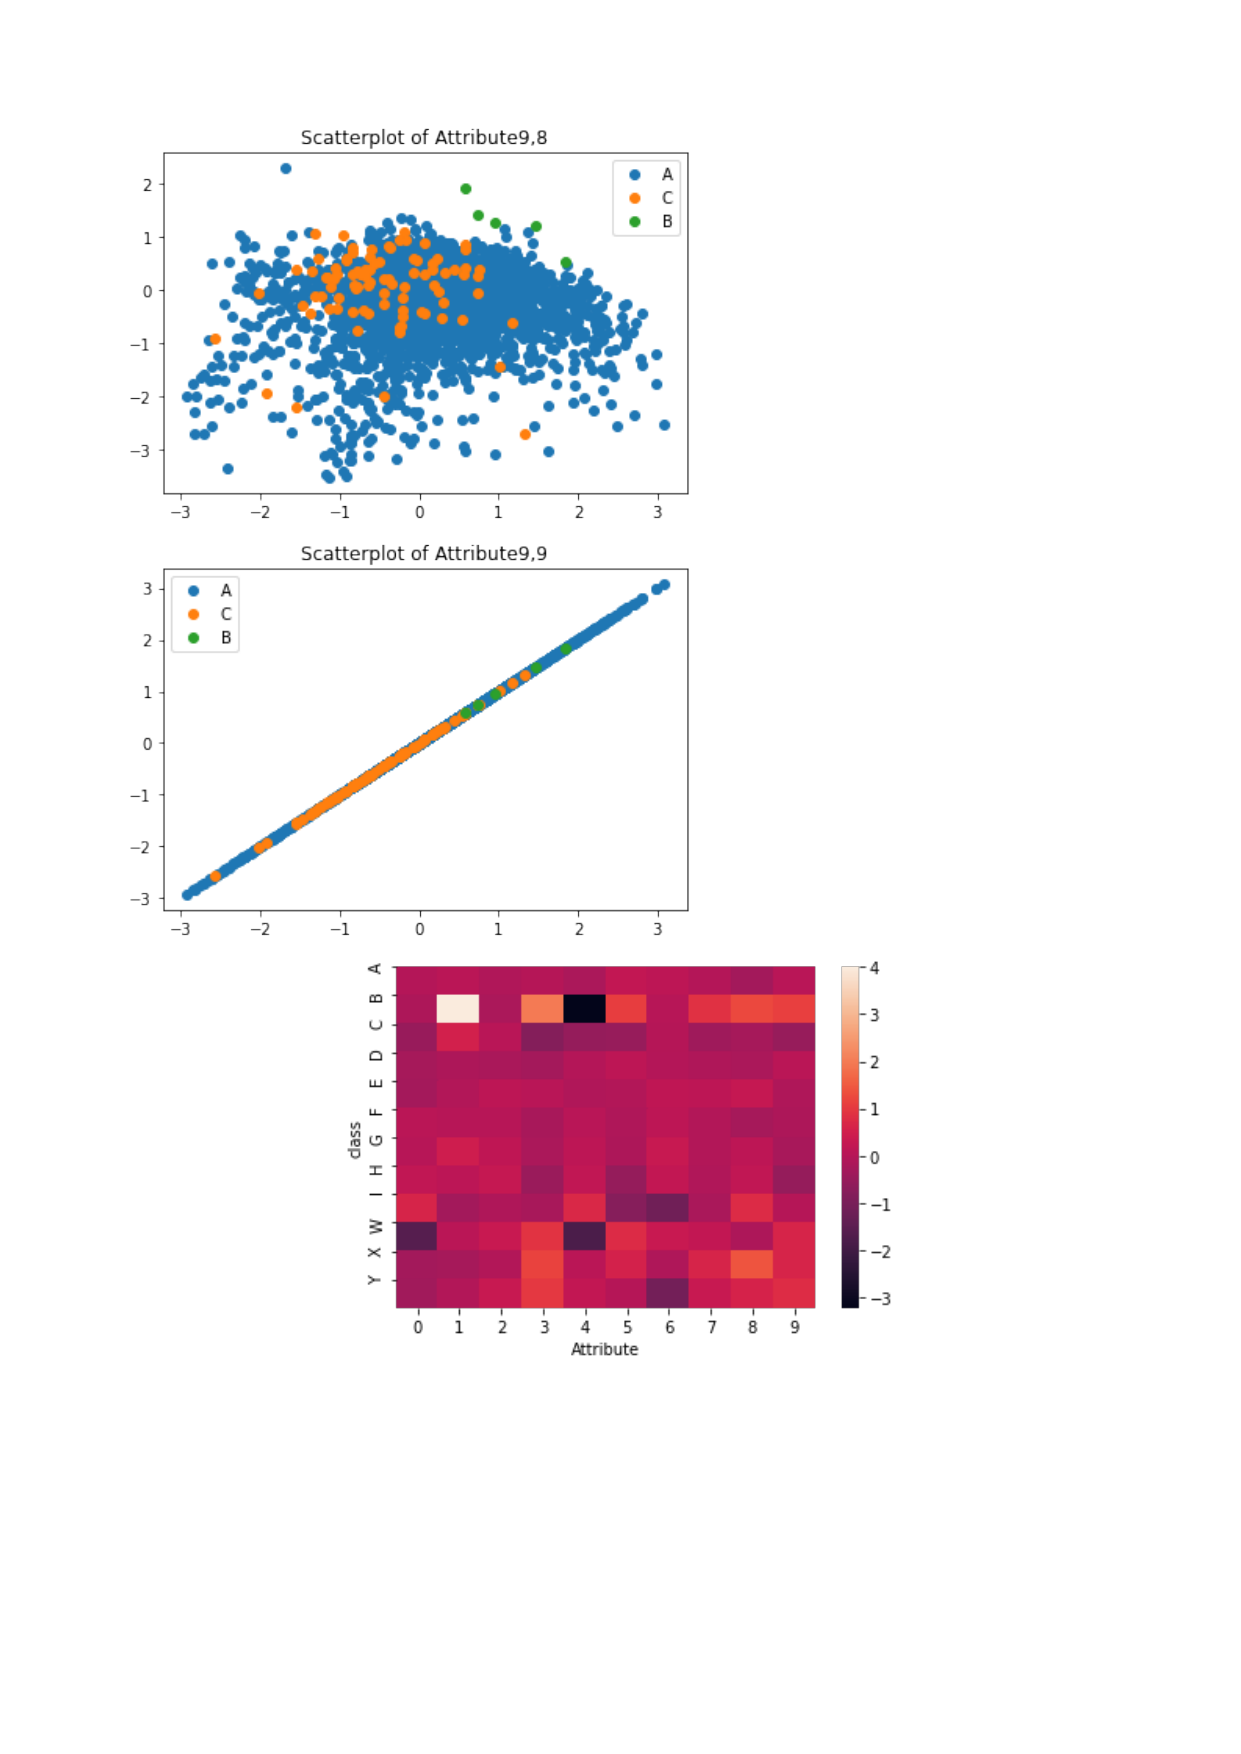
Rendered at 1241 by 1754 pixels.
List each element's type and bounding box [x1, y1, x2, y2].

picture [118, 535, 697, 948]
picture [337, 951, 903, 1368]
picture [118, 118, 697, 531]
